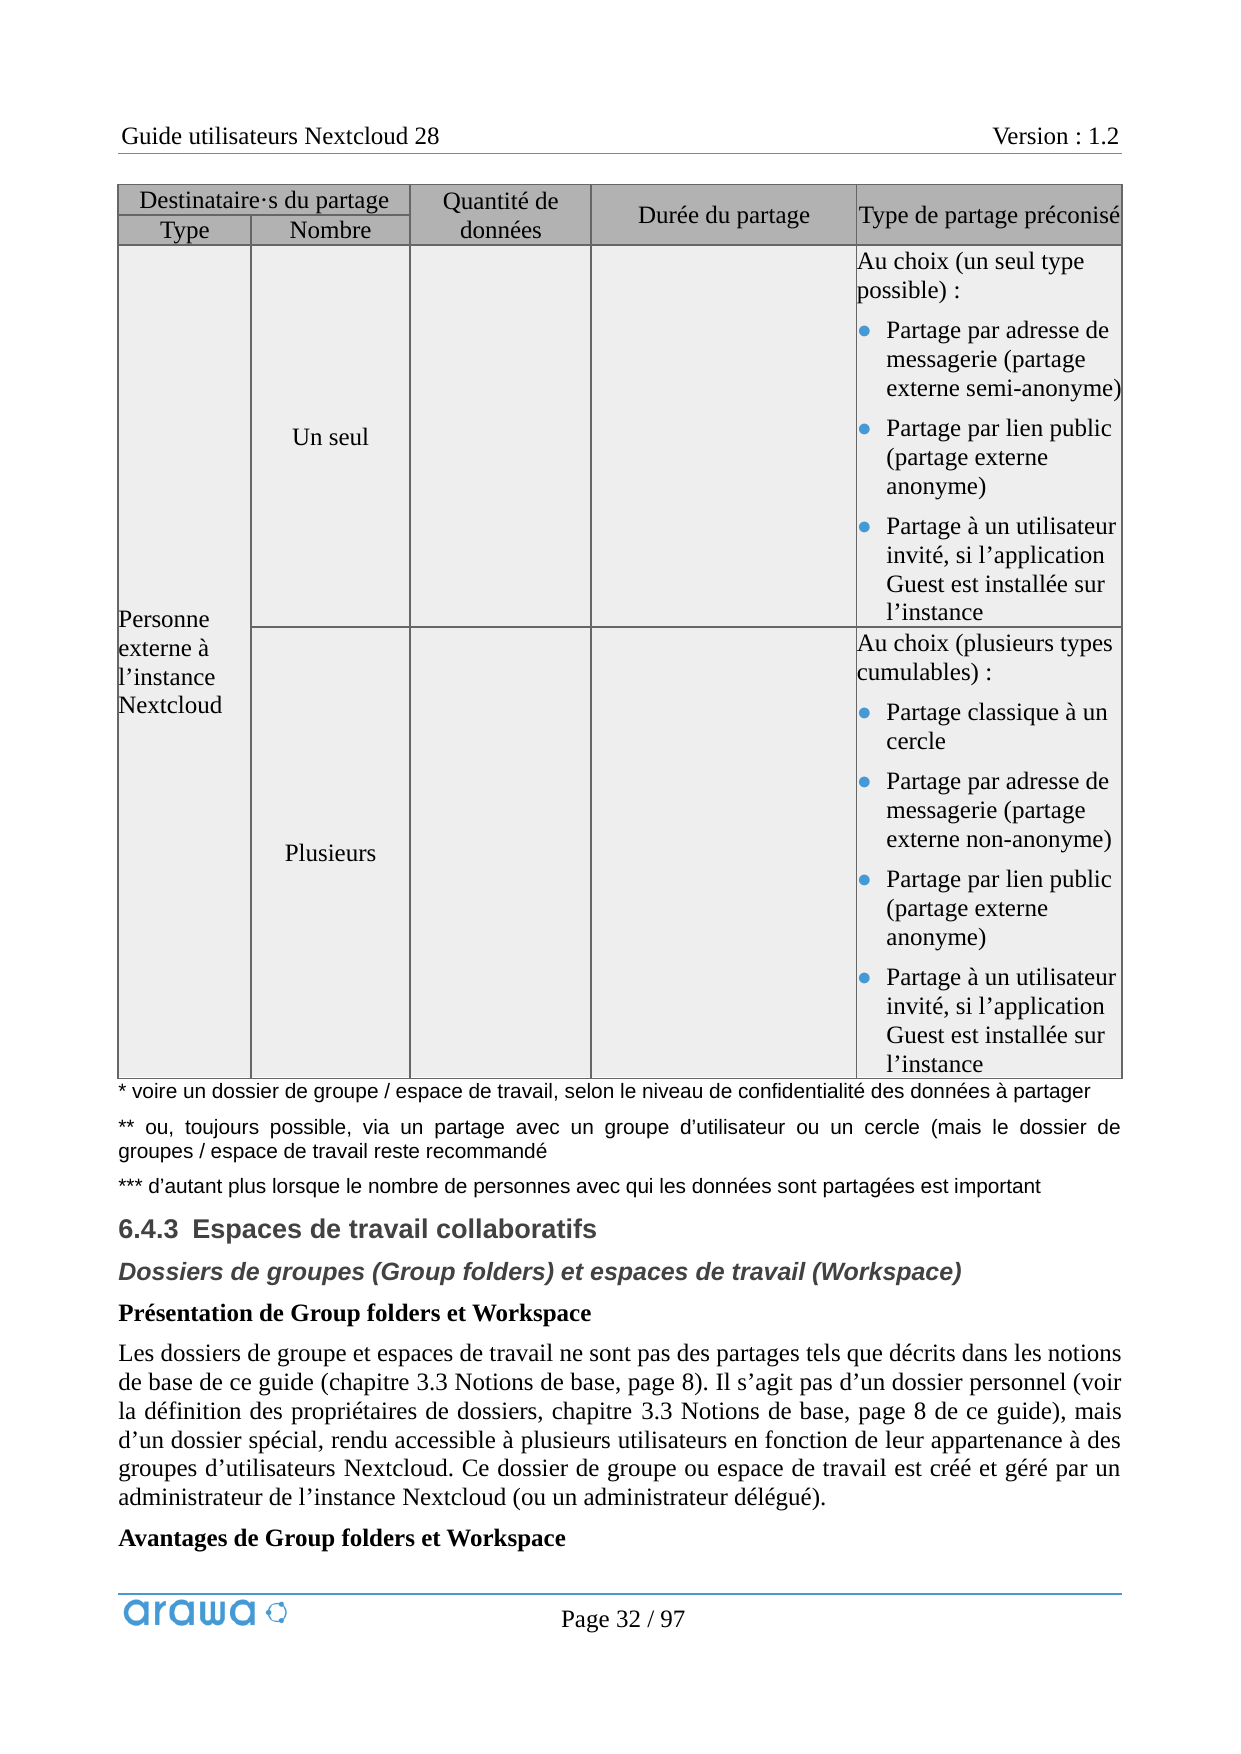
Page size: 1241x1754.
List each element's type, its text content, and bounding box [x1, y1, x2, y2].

text Présentation de Group folders et Workspace [118, 1298, 1122, 1327]
table_cell [592, 628, 856, 1077]
picture [121, 1597, 290, 1628]
table_cell Personne externe à l’instance Nextcloud [119, 246, 250, 1077]
text *** d’autant plus lorsque le nombre de personnes avec qui les données sont partagées est important [118, 1174, 1122, 1198]
table_header Destinataire·s du partage [119, 185, 409, 214]
table_cell Au choix (plusieurs types cumulables) : Partage classique à un cercle Partage par adresse de messagerie (partage externe non-anonyme) Partage par lien public (partage externe anonyme) Partage à un utilisateur invité, si l’application Guest est installée sur l’instance [857, 628, 1121, 1077]
table_cell [411, 246, 590, 626]
subtitle Espaces de travail collaboratifs [118, 1213, 1122, 1244]
text Les dossiers de groupe et espaces de travail ne sont pas des partages tels que décrits dans les notions de base de ce guide (chapitre 3.3 Notions de base, page 8). Il s’agit pas d’un dossier personnel (voir la définition des propriétaires de dossiers, chapitre 3.3 Notions de base, page 8 de ce guide), mais d’un dossier spécial, rendu accessible à plusieurs utilisateurs en fonction de leur appartenance à des groupes d’utilisateurs Nextcloud. Ce dossier de groupe ou espace de travail est créé et géré par un administrateur de l’instance Nextcloud (ou un administrateur délégué). [118, 1338, 1122, 1511]
table_cell Type [119, 216, 250, 244]
text ** ou, toujours possible, via un partage avec un groupe d’utilisateur ou un cercle (mais le dossier de groupes / espace de travail reste recommandé [118, 1115, 1122, 1163]
table_header Quantité de données [411, 185, 590, 244]
table_cell Plusieurs [252, 628, 409, 1077]
table_cell Un seul [252, 246, 409, 626]
table_cell Nombre [252, 216, 409, 244]
table_cell Au choix (un seul type possible) : Partage par adresse de messagerie (partage externe semi-anonyme) Partage par lien public (partage externe anonyme) Partage à un utilisateur invité, si l’application Guest est installée sur l’instance [857, 246, 1121, 626]
text Avantages de Group folders et Workspace [118, 1523, 1122, 1551]
text * voire un dossier de groupe / espace de travail, selon le niveau de confidentialité des données à partager [118, 1079, 1122, 1103]
subtitle Dossiers de groupes (Group folders) et espaces de travail (Workspace) [118, 1257, 1122, 1285]
table_cell [592, 246, 856, 626]
table_header Durée du partage [592, 185, 856, 244]
table_header Type de partage préconisé [857, 185, 1121, 244]
table_cell [411, 628, 590, 1077]
